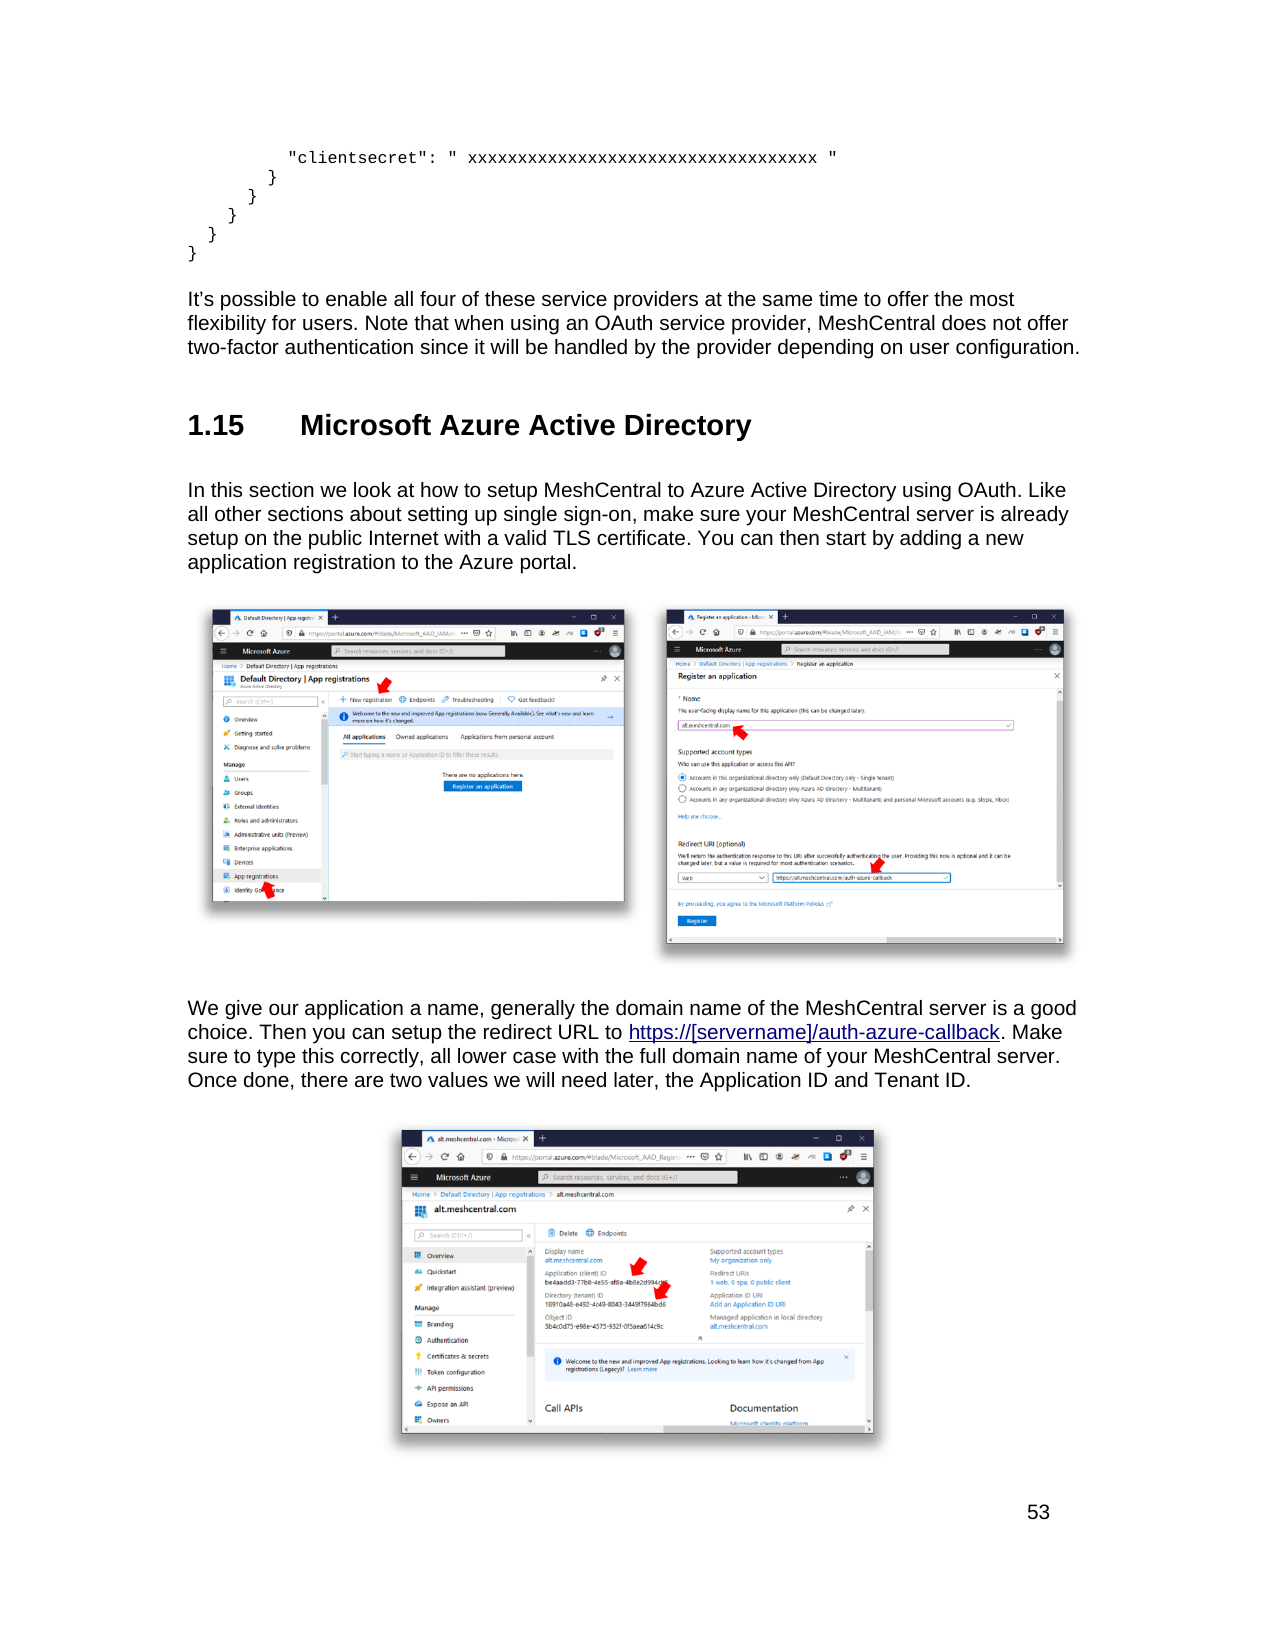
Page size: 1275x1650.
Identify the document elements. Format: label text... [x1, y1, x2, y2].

text "clientsecret": " xxxxxxxxxxxxxxxxxxxxxxxxxxxxxxxxxxx " [187, 150, 1087, 169]
text In this section we look at how to setup MeshCentral to Azure Active Directory using OAuth. Like all other sections about setting up single sign-on, make sure your MeshCentral server is already setup on the public Internet with a valid TLS certificate. You can then start by adding a new application registration to the Azure portal. [187, 478, 1087, 574]
text } [187, 207, 1087, 225]
subtitle Microsoft Azure Active Directory [187, 408, 1087, 441]
text It’s possible to enable all four of these service providers at the same time to offer the most flexibility for users. Note that when using an OAuth service provider, MeshCentral does not offer two-factor authentication since it will be handled by the provider depending on user configuration. [187, 287, 1087, 359]
text } [187, 225, 1087, 244]
text } [187, 188, 1087, 207]
text We give our application a name, generally the domain name of the MeshCentral server is a good choice. Then you can setup the redirect URL to https://[servername]/auth-azure-callback. Make sure to type this correctly, all lower case with the full domain name of your MeshCentral server. Once done, there are two values we will need later, the Application ID and Tenant ID. [187, 996, 1087, 1092]
text } [187, 169, 1087, 188]
text } [187, 244, 1087, 263]
